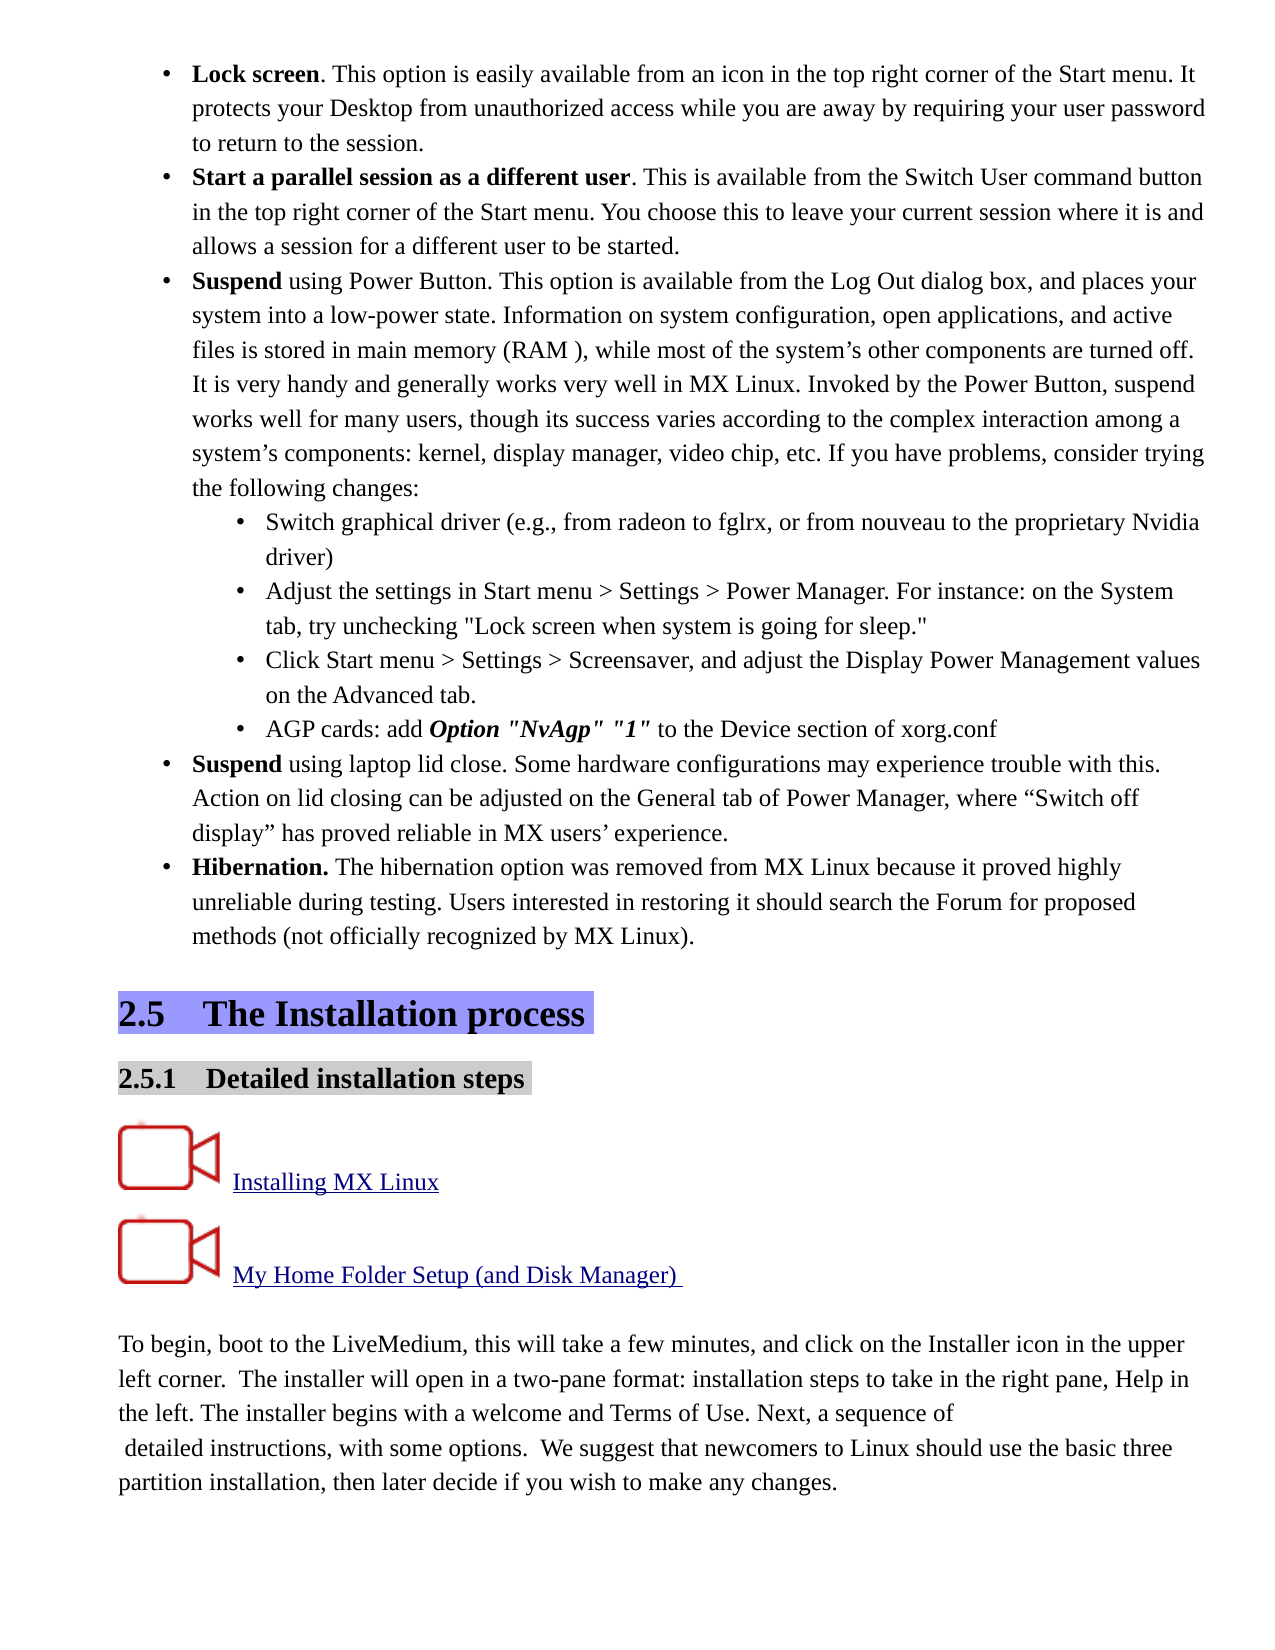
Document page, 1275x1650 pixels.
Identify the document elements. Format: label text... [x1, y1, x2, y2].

text Installing MX Linux [118, 1107, 1216, 1195]
list Suspend using Power Button. This option is available from the Log Out dialog box, and places your system into a low-power state. Information on system configuration, open applications, and active files is stored in main memory (RAM ), while most of the system’s other components are turned off. It is very handy and generally works very well in MX Linux. Invoked by the Power Button, suspend works well for many users, though its success varies according to the complex interaction among a system’s components: kernel, display manager, video chip, etc. If you have problems, consider trying the following changes: [162, 266, 1216, 502]
subtitle 2.5.1 Detailed installation steps [532, 1061, 1216, 1095]
text My Home Folder Setup (and Disk Manager) [118, 1201, 1216, 1289]
list Switch graphical driver (e.g., from radeon to fglrx, or from nouveau to the proprietary Nvidia driver) [236, 507, 1216, 571]
list Start a parallel session as a different user. This is available from the Switch User command button in the top right corner of the Start menu. You choose this to leave your current session where it is and allows a session for a different user to be started. [162, 162, 1216, 260]
list Suspend using laptop lid close. Some hardware configurations may experience trouble with this. Action on lid closing can be adjusted on the General tab of Power Manager, where “Switch off display” has proved reliable in MX users’ experience. [162, 749, 1216, 846]
picture [118, 1201, 220, 1284]
list Click Start menu > Settings > Screensaver, and adjust the Display Power Management values on the Advanced tab. [236, 645, 1216, 708]
list Hibernation. The hibernation option was removed from MX Linux because it proved highly unreliable during testing. Users interested in restoring it should search the Forum for proposed methods (not officially recognized by MX Linux). [162, 852, 1216, 950]
list AGP cards: add Option "NvAgp" "1" to the Device section of xorg.conf [236, 714, 1216, 743]
picture [118, 1107, 220, 1190]
list Adjust the settings in Start menu > Settings > Power Manager. For instance: on the System tab, try unchecking "Lock screen when system is going for sleep." [236, 576, 1216, 639]
subtitle 2.5 The Installation process [594, 991, 1216, 1034]
list Lock screen. This option is easily available from an icon in the top right corner of the Start menu. It protects your Desktop from unauthorized access while you are away by requiring your user password to return to the session. [162, 59, 1216, 157]
text To begin, boot to the LiveMedium, this will take a few minutes, and click on the Installer icon in the upper left corner. The installer will open in a two-pane format: installation steps to take in the right pane, Help in the left. The installer begins with a welcome and Terms of Use. Next, a sequence of detailed instructions, with some options. We suggest that newcomers to Linux should use the basic three partition installation, then later decide if you wish to make any changes. [118, 1329, 1216, 1496]
